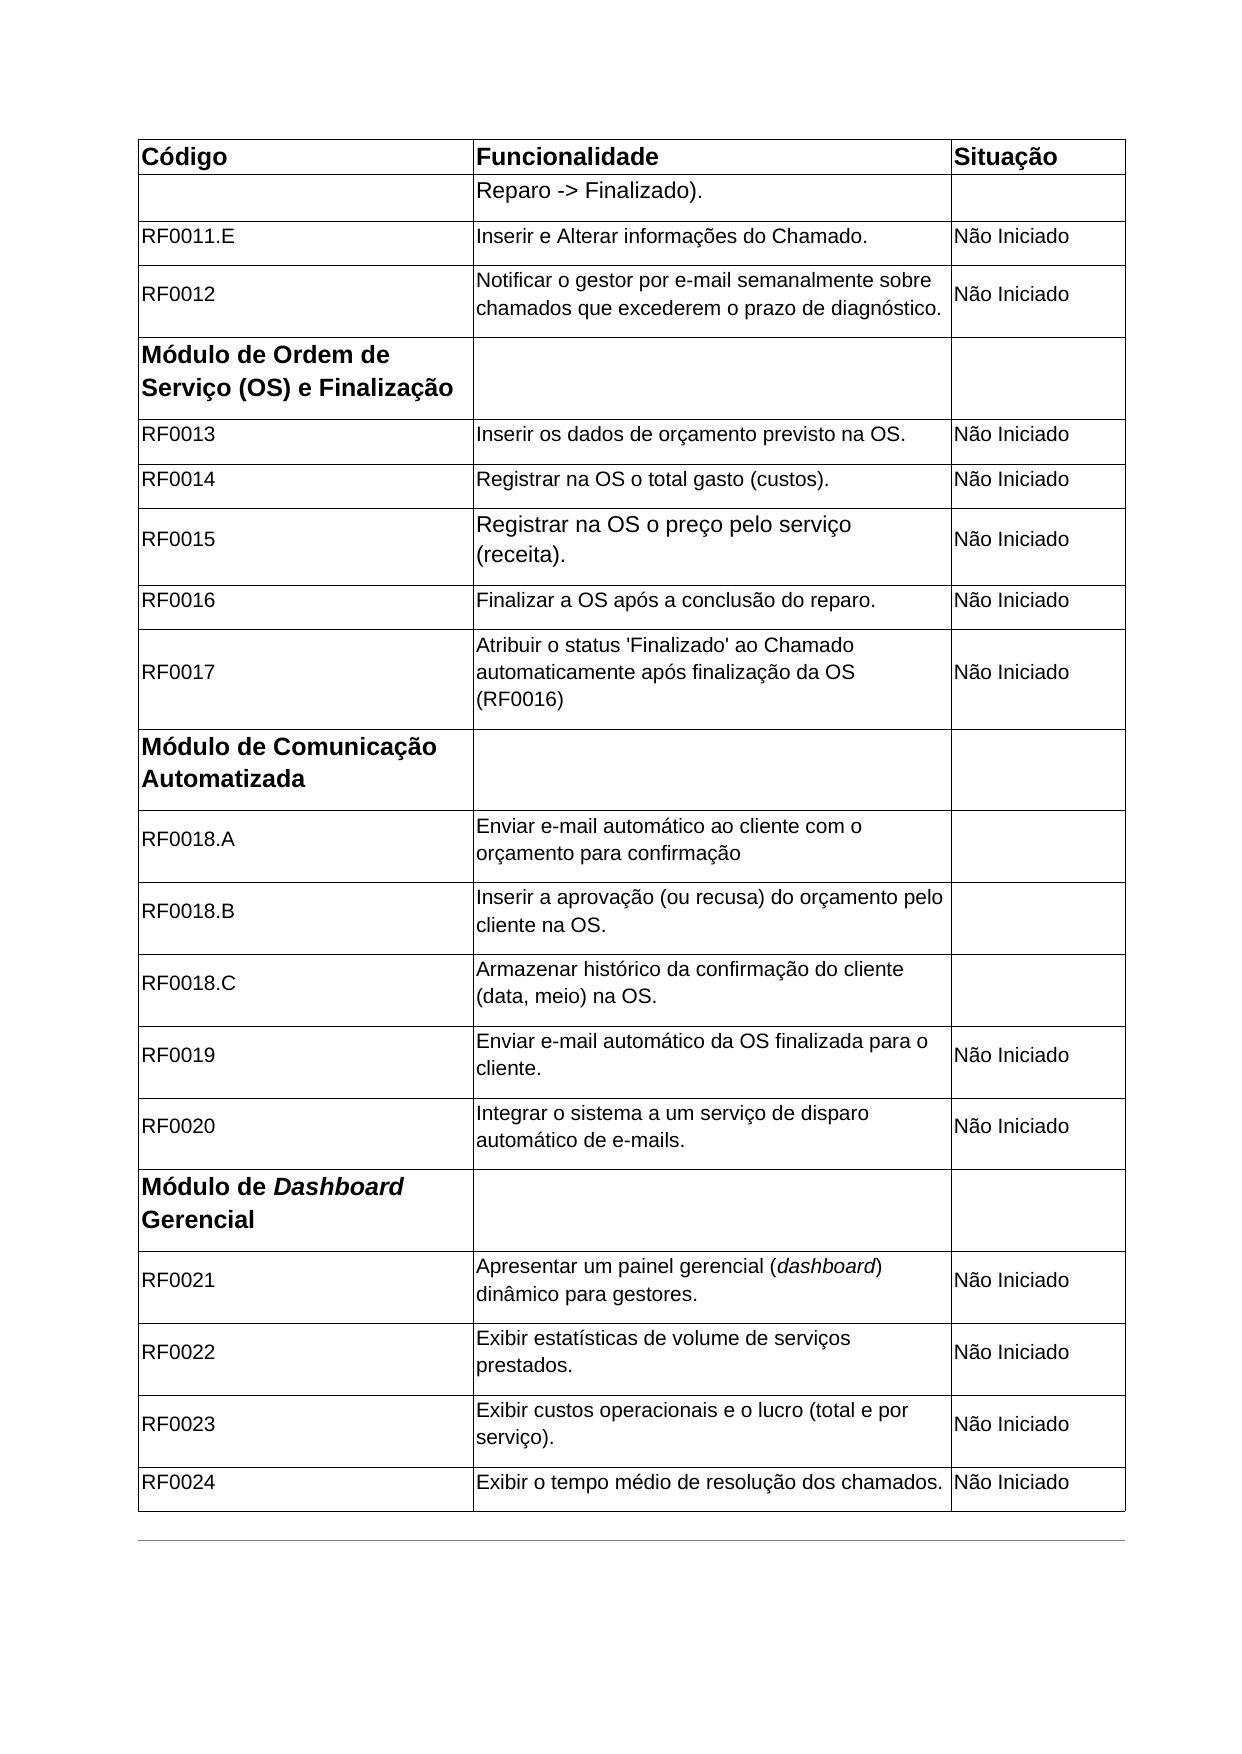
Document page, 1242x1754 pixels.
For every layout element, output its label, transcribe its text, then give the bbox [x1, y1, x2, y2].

table_cell [952, 338, 1125, 419]
table_cell Apresentar um painel gerencial (dashboard) dinâmico para gestores. [474, 1252, 951, 1323]
table_cell Não Iniciado [952, 1324, 1125, 1395]
table_cell Inserir os dados de orçamento previsto na OS. [474, 420, 951, 463]
table_cell RF0014 [139, 465, 473, 508]
table_cell Integrar o sistema a um serviço de disparo automático de e-mails. [474, 1099, 951, 1169]
table_cell Não Iniciado [952, 222, 1125, 265]
table_cell Registrar na OS o preço pelo serviço (receita). [474, 509, 951, 585]
table_cell Exibir estatísticas de volume de serviços prestados. [474, 1324, 951, 1395]
table_cell Exibir custos operacionais e o lucro (total e por serviço). [474, 1396, 951, 1467]
table_cell RF0016 [139, 586, 473, 629]
table_cell Registrar na OS o total gasto (custos). [474, 465, 951, 508]
table_cell [474, 1170, 951, 1251]
table_cell [474, 338, 951, 419]
table_cell Inserir a aprovação (ou recusa) do orçamento pelo cliente na OS. [474, 883, 951, 954]
table_cell RF0024 [139, 1468, 473, 1511]
table_cell RF0018.B [139, 883, 473, 954]
table_cell RF0018.C [139, 955, 473, 1026]
table_cell Finalizar a OS após a conclusão do reparo. [474, 586, 951, 629]
table_header Código [139, 140, 473, 174]
table_header Situação [952, 140, 1125, 174]
table_cell [952, 1170, 1125, 1251]
table_cell RF0019 [139, 1027, 473, 1097]
table_cell Não Iniciado [952, 420, 1125, 463]
table_cell Não Iniciado [952, 465, 1125, 508]
table_cell RF0012 [139, 266, 473, 337]
table_cell RF0021 [139, 1252, 473, 1323]
table_cell Não Iniciado [952, 1468, 1125, 1511]
table_cell Módulo de Dashboard Gerencial [139, 1170, 473, 1251]
table_cell Armazenar histórico da confirmação do cliente (data, meio) na OS. [474, 955, 951, 1026]
table_cell Enviar e-mail automático ao cliente com o orçamento para confirmação [474, 811, 951, 882]
table_cell [952, 175, 1125, 221]
table_cell Inserir e Alterar informações do Chamado. [474, 222, 951, 265]
table_cell Não Iniciado [952, 1396, 1125, 1467]
table_cell Não Iniciado [952, 586, 1125, 629]
table_header Funcionalidade [474, 140, 951, 174]
table_cell RF0015 [139, 509, 473, 585]
table_cell [952, 811, 1125, 882]
table_cell Não Iniciado [952, 1027, 1125, 1097]
table_cell [952, 883, 1125, 954]
table_cell Não Iniciado [952, 1099, 1125, 1169]
table_cell [139, 175, 473, 221]
table_cell Reparo -> Finalizado). [474, 175, 951, 221]
table_cell RF0018.A [139, 811, 473, 882]
table_cell Não Iniciado [952, 509, 1125, 585]
table_cell Notificar o gestor por e-mail semanalmente sobre chamados que excederem o prazo de diagnóstico. [474, 266, 951, 337]
table_cell [952, 730, 1125, 810]
table_cell Módulo de Ordem de Serviço (OS) e Finalização [139, 338, 473, 419]
table_cell Não Iniciado [952, 1252, 1125, 1323]
table_cell RF0011.E [139, 222, 473, 265]
table_cell Não Iniciado [952, 630, 1125, 728]
table_cell RF0022 [139, 1324, 473, 1395]
table_cell Exibir o tempo médio de resolução dos chamados. [474, 1468, 951, 1511]
table_cell RF0017 [139, 630, 473, 728]
table_cell [474, 730, 951, 810]
table_cell RF0013 [139, 420, 473, 463]
table_cell RF0023 [139, 1396, 473, 1467]
table_cell RF0020 [139, 1099, 473, 1169]
table_cell Enviar e-mail automático da OS finalizada para o cliente. [474, 1027, 951, 1097]
table_cell [952, 955, 1125, 1026]
table_cell Não Iniciado [952, 266, 1125, 337]
table_cell Atribuir o status 'Finalizado' ao Chamado automaticamente após finalização da OS (RF0016) [474, 630, 951, 728]
table_cell Módulo de Comunicação Automatizada [139, 730, 473, 810]
